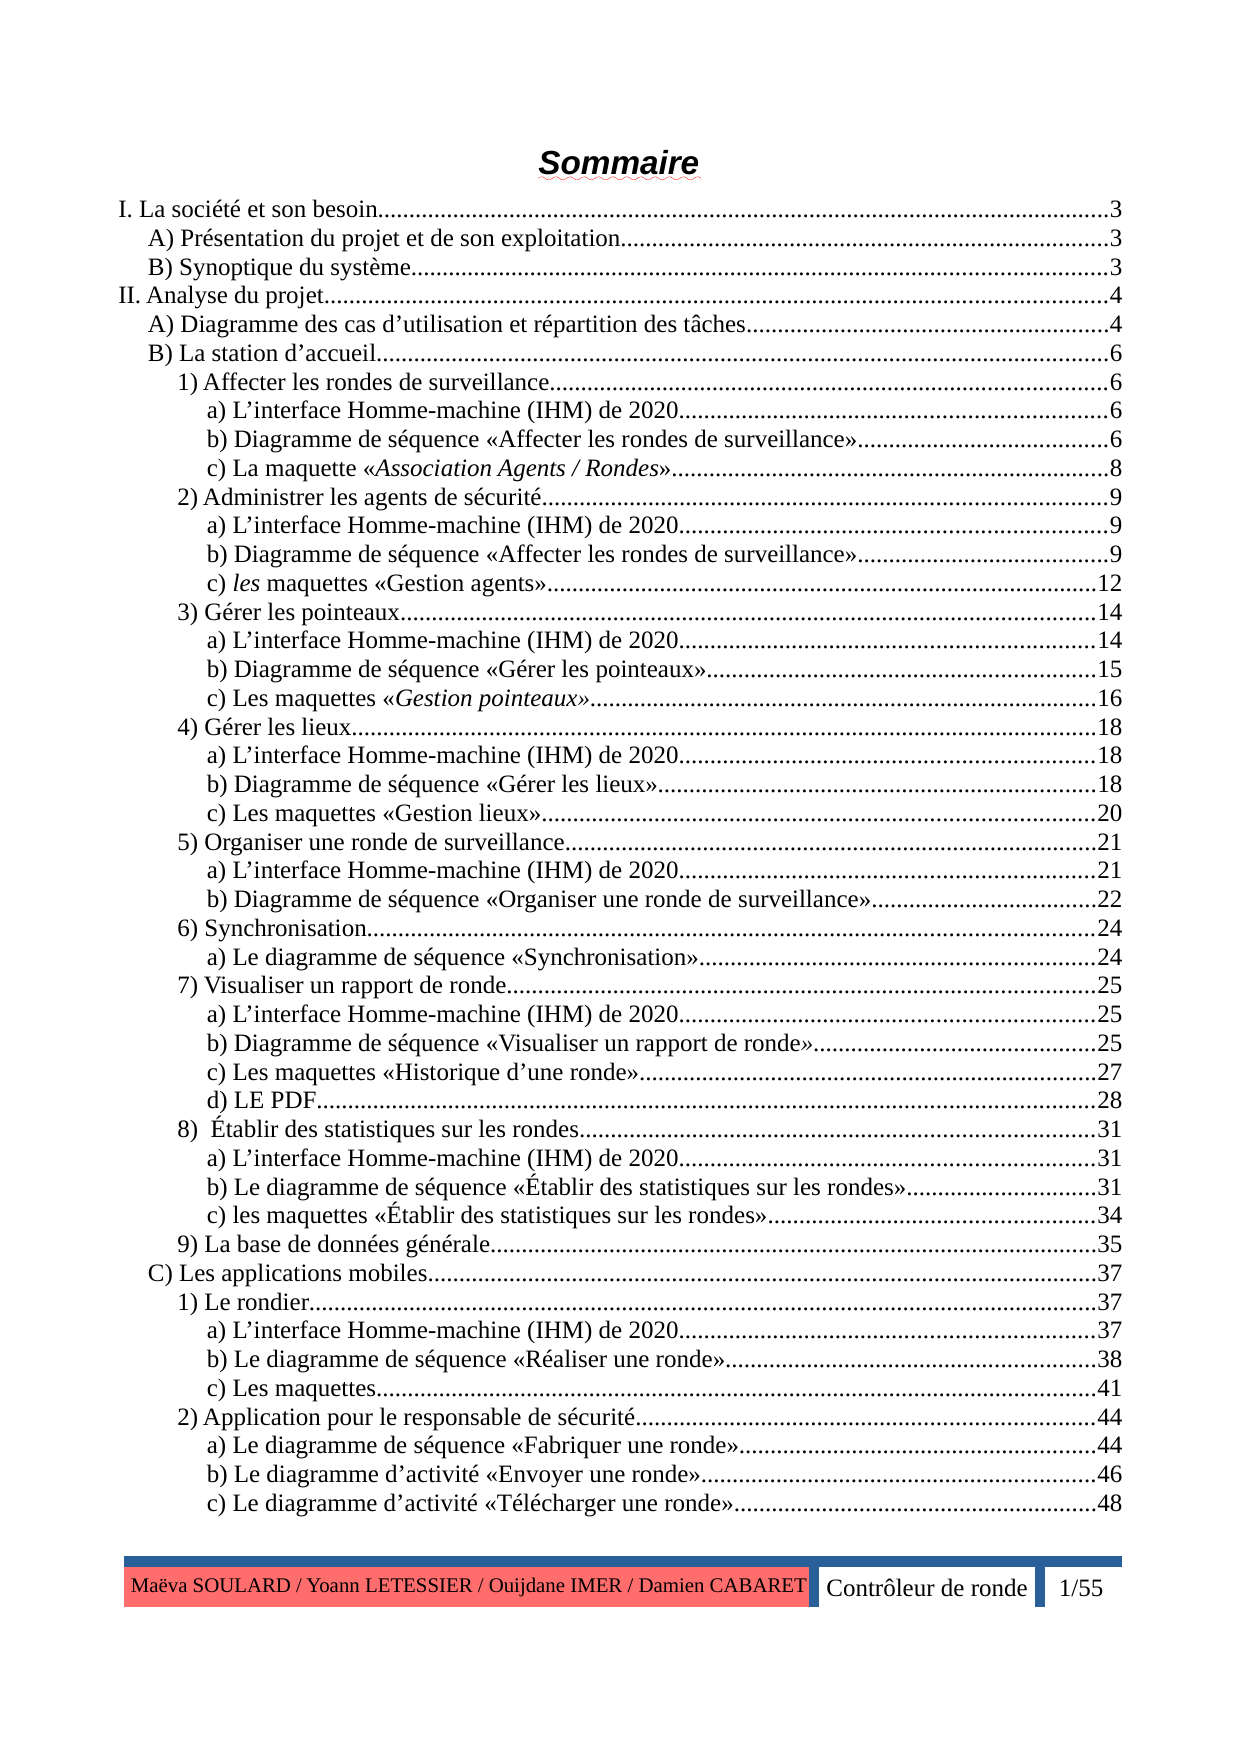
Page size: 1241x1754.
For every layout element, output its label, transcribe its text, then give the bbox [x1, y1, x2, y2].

text d) LE PDF 28 [207, 1085, 1122, 1114]
subtitle Sommaire [118, 143, 1122, 182]
text 7) Visualiser un rapport de ronde 25 [177, 970, 1122, 999]
text b) Diagramme de séquence «Affecter les rondes de surveillance» 6 [207, 424, 1122, 453]
text b) Diagramme de séquence «Affecter les rondes de surveillance» 9 [207, 539, 1122, 568]
text 8) Établir des statistiques sur les rondes 31 [177, 1114, 1122, 1143]
text b) Le diagramme de séquence «Réaliser une ronde» 38 [207, 1344, 1122, 1373]
text 1) Affecter les rondes de surveillance 6 [177, 367, 1122, 395]
text a) L’interface Homme-machine (IHM) de 2020 9 [207, 510, 1122, 539]
text a) L’interface Homme-machine (IHM) de 2020 14 [207, 625, 1122, 654]
text c) Les maquettes «Gestion pointeaux» 16 [207, 683, 1122, 712]
text c) La maquette «Association Agents / Rondes» 8 [207, 453, 1122, 482]
text b) Diagramme de séquence «Gérer les pointeaux» 15 [207, 654, 1122, 683]
text 1) Le rondier 37 [177, 1287, 1122, 1315]
text a) Le diagramme de séquence «Synchronisation» 24 [207, 942, 1122, 970]
text a) L’interface Homme-machine (IHM) de 2020 31 [207, 1143, 1122, 1172]
text II. Analyse du projet 4 [118, 280, 1122, 309]
text c) Les maquettes «Historique d’une ronde» 27 [207, 1057, 1122, 1085]
text c) les maquettes «Gestion agents» 12 [207, 568, 1122, 597]
text a) L’interface Homme-machine (IHM) de 2020 37 [207, 1315, 1122, 1344]
text I. La société et son besoin 3 [118, 194, 1122, 223]
text A) Présentation du projet et de son exploitation 3 [148, 223, 1122, 252]
text b) Diagramme de séquence «Gérer les lieux» 18 [207, 769, 1122, 798]
text B) Synoptique du système 3 [148, 252, 1122, 280]
text 2) Administrer les agents de sécurité 9 [177, 482, 1122, 510]
text c) Les maquettes 41 [207, 1373, 1122, 1402]
text A) Diagramme des cas d’utilisation et répartition des tâches 4 [148, 309, 1122, 338]
text b) Le diagramme d’activité «Envoyer une ronde» 46 [207, 1459, 1122, 1488]
text c) les maquettes «Établir des statistiques sur les rondes» 34 [207, 1200, 1122, 1229]
text c) Les maquettes «Gestion lieux» 20 [207, 798, 1122, 827]
text a) L’interface Homme-machine (IHM) de 2020 25 [207, 999, 1122, 1028]
text a) Le diagramme de séquence «Fabriquer une ronde» 44 [207, 1430, 1122, 1459]
text b) Diagramme de séquence «Visualiser un rapport de ronde» 25 [207, 1028, 1122, 1057]
text b) Diagramme de séquence «Organiser une ronde de surveillance» 22 [207, 884, 1122, 913]
text C) Les applications mobiles 37 [148, 1258, 1122, 1287]
text 6) Synchronisation 24 [177, 913, 1122, 942]
text 3) Gérer les pointeaux 14 [177, 597, 1122, 625]
text 4) Gérer les lieux 18 [177, 712, 1122, 740]
text 5) Organiser une ronde de surveillance 21 [177, 827, 1122, 855]
text 2) Application pour le responsable de sécurité 44 [177, 1402, 1122, 1430]
text B) La station d’accueil 6 [148, 338, 1122, 367]
text a) L’interface Homme-machine (IHM) de 2020 21 [207, 855, 1122, 884]
text b) Le diagramme de séquence «Établir des statistiques sur les rondes» 31 [207, 1172, 1122, 1200]
text a) L’interface Homme-machine (IHM) de 2020 18 [207, 740, 1122, 769]
text 9) La base de données générale 35 [177, 1229, 1122, 1258]
text a) L’interface Homme-machine (IHM) de 2020 6 [207, 395, 1122, 424]
text c) Le diagramme d’activité «Télécharger une ronde» 48 [207, 1488, 1122, 1517]
